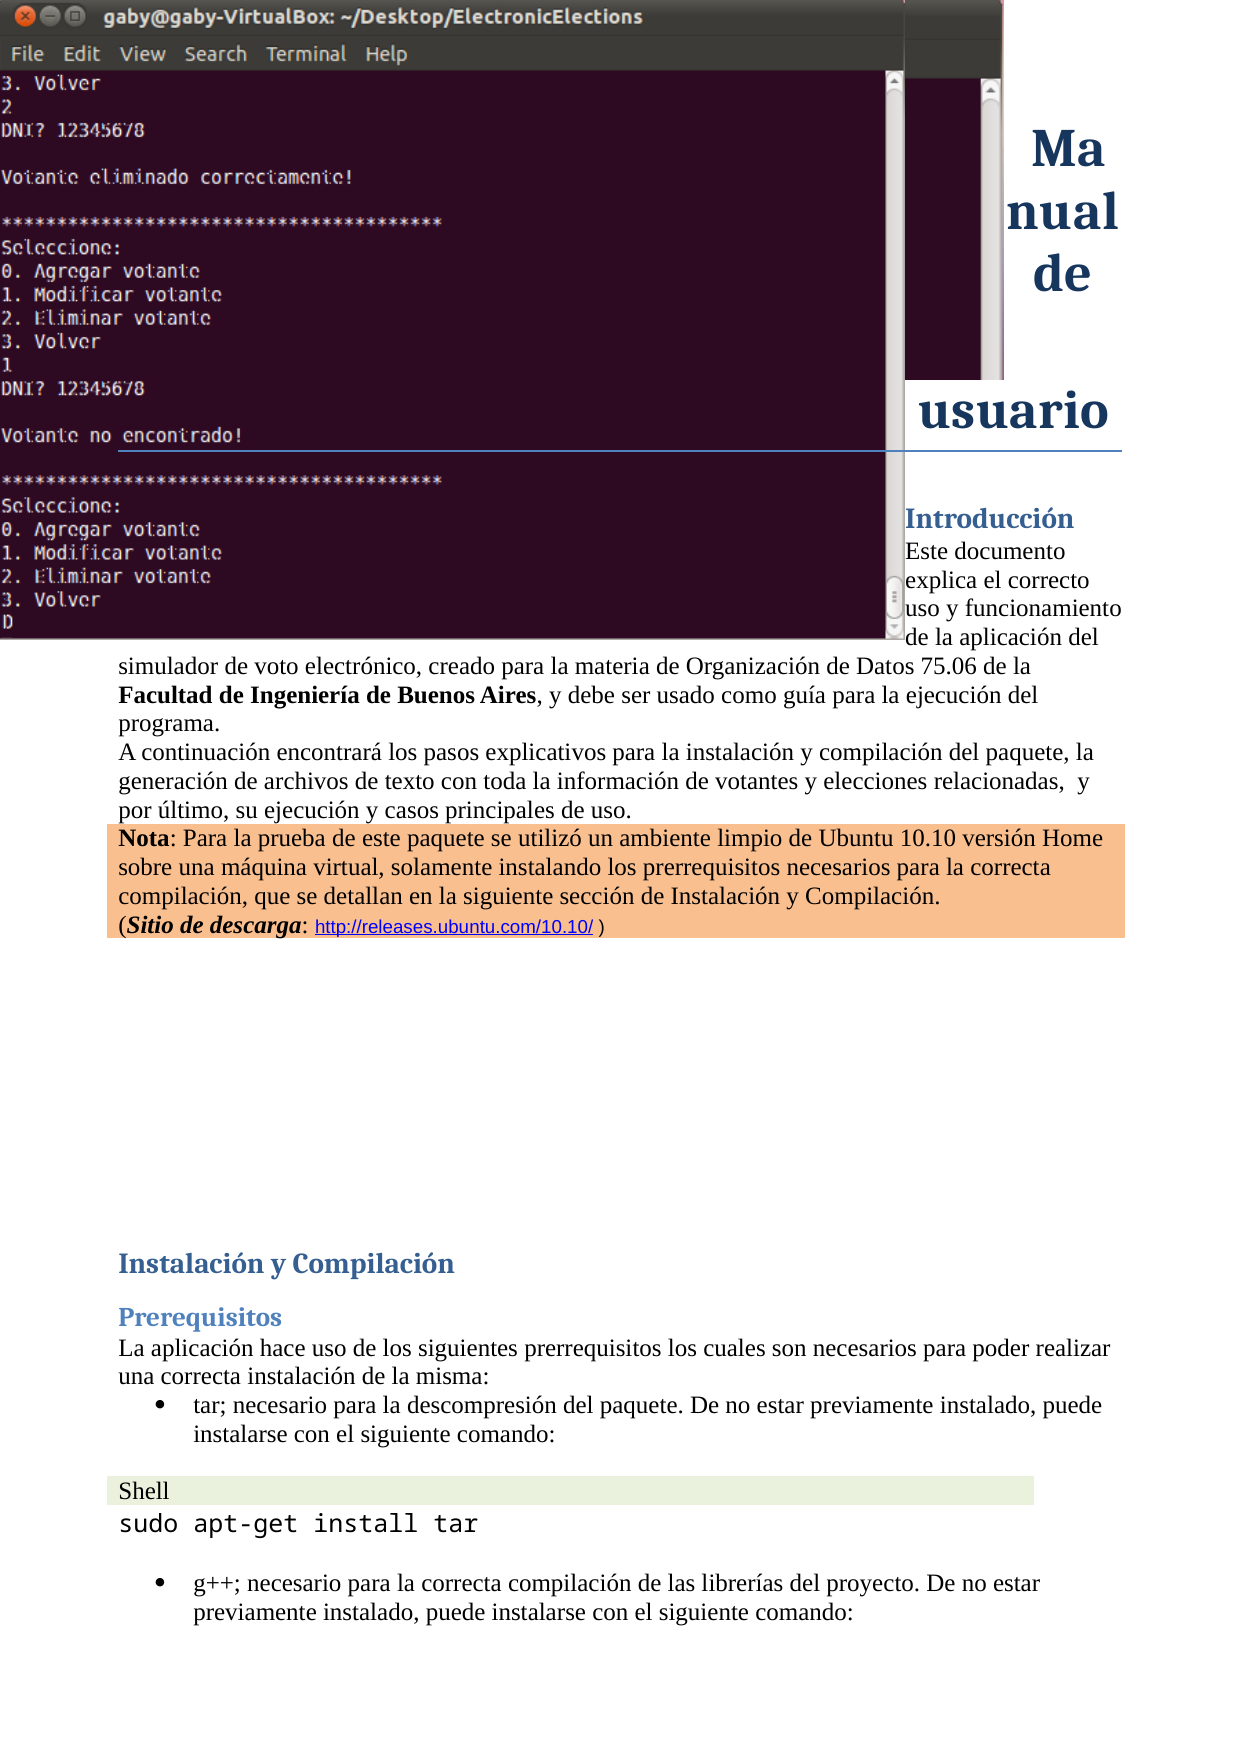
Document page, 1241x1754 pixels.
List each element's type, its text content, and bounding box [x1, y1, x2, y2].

list tar; necesario para la descompresión del paquete. De no estar previamente instalado, puede instalarse con el siguiente comando: [156, 1390, 1122, 1448]
list g++; necesario para la correcta compilación de las librerías del proyecto. De no estar previamente instalado, puede instalarse con el siguiente comando: [156, 1568, 1122, 1626]
subtitle Prerequisitos [118, 1302, 1122, 1333]
table_header Shell [107, 1476, 1034, 1505]
table_cell sudo apt-get install tar [107, 1505, 1034, 1539]
subtitle Instalación y Compilación [118, 1247, 1122, 1281]
subtitle Introducción [905, 502, 1122, 536]
picture [0, 0, 1004, 640]
text A continuación encontrará los pasos explicativos para la instalación y compilación del paquete, la generación de archivos de texto con toda la información de votantes y elecciones relacionadas, y por último, su ejecución y casos principales de uso. [118, 737, 1122, 823]
text Este documento explica el correcto uso y funcionamiento de la aplicación del simulador de voto electrónico, creado para la materia de Organización de Datos 75.06 de la Facultad de Ingeniería de Buenos Aires, y debe ser usado como guía para la ejecución del programa. [118, 536, 1122, 737]
text La aplicación hace uso de los siguientes prerrequisitos los cuales son necesarios para poder realizar una correcta instalación de la misma: [118, 1333, 1122, 1390]
table_header Nota: Para la prueba de este paquete se utilizó un ambiente limpio de Ubuntu 10.10 versión Home sobre una máquina virtual, solamente instalando los prerrequisitos necesarios para la correcta compilación, que se detallan en la siguiente sección de Instalación y Compilación. (Sitio de descarga: http://releases.ubuntu.com/10.10/ ) [107, 824, 1125, 938]
title Manual de usuario [905, 118, 1122, 450]
